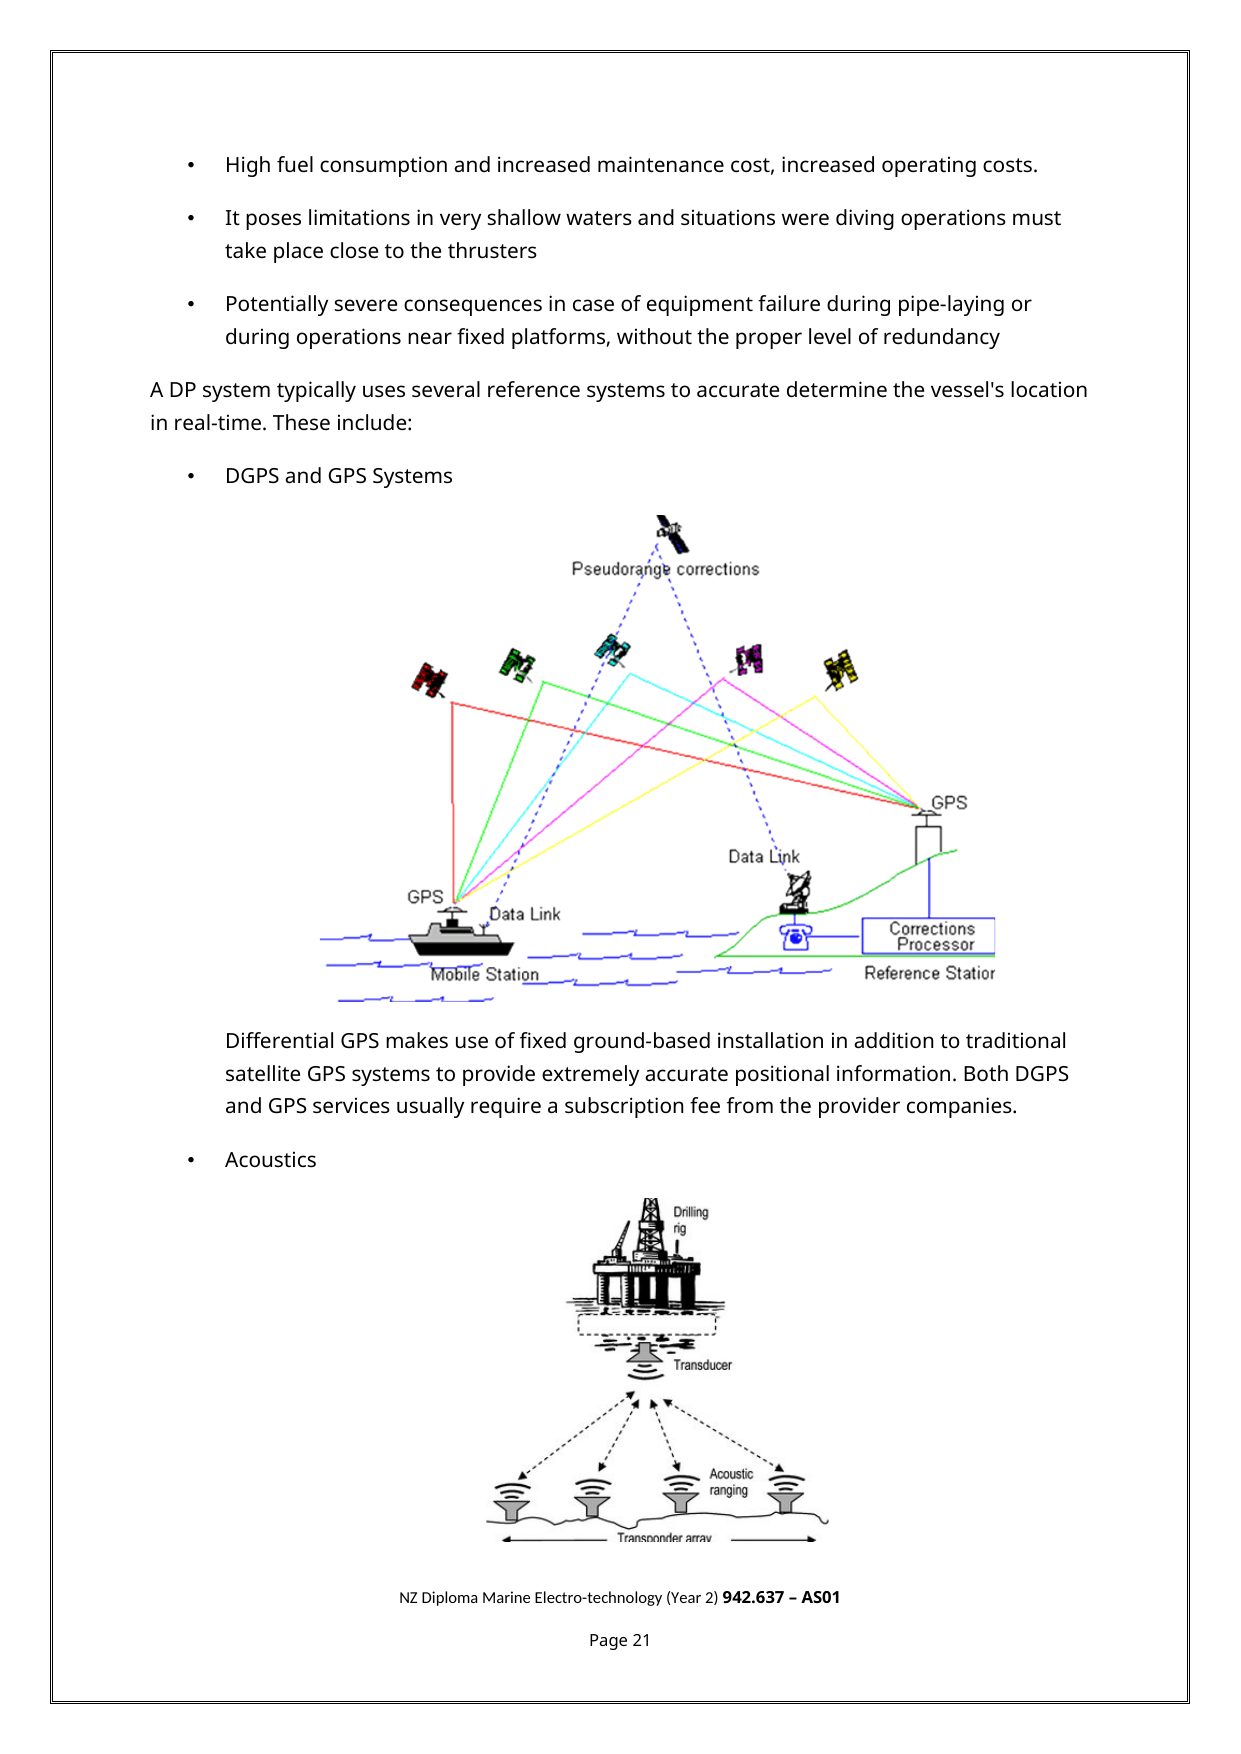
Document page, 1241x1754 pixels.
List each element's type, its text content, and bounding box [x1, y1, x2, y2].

text A DP system typically uses several reference systems to accurate determine the vessel's location in real-time. These include: [150, 376, 1090, 437]
list It poses limitations in very shallow waters and situations were diving operations must take place close to the thrusters [187, 203, 1090, 264]
list High fuel consumption and increased maintenance cost, increased operating costs. [187, 150, 1090, 178]
picture [486, 1198, 830, 1542]
list Acoustics [187, 1145, 1090, 1173]
list Potentially severe consequences in case of equipment failure during pipe-laying or during operations near fixed platforms, without the proper level of redundancy [187, 289, 1090, 351]
list DGPS and GPS Systems [187, 462, 1090, 490]
list Differential GPS makes use of fixed ground-based installation in addition to traditional satellite GPS systems to provide extremely accurate positional information. Both DGPS and GPS services usually require a subscription fee from the provider companies. [187, 1026, 1090, 1120]
picture [319, 515, 996, 1002]
